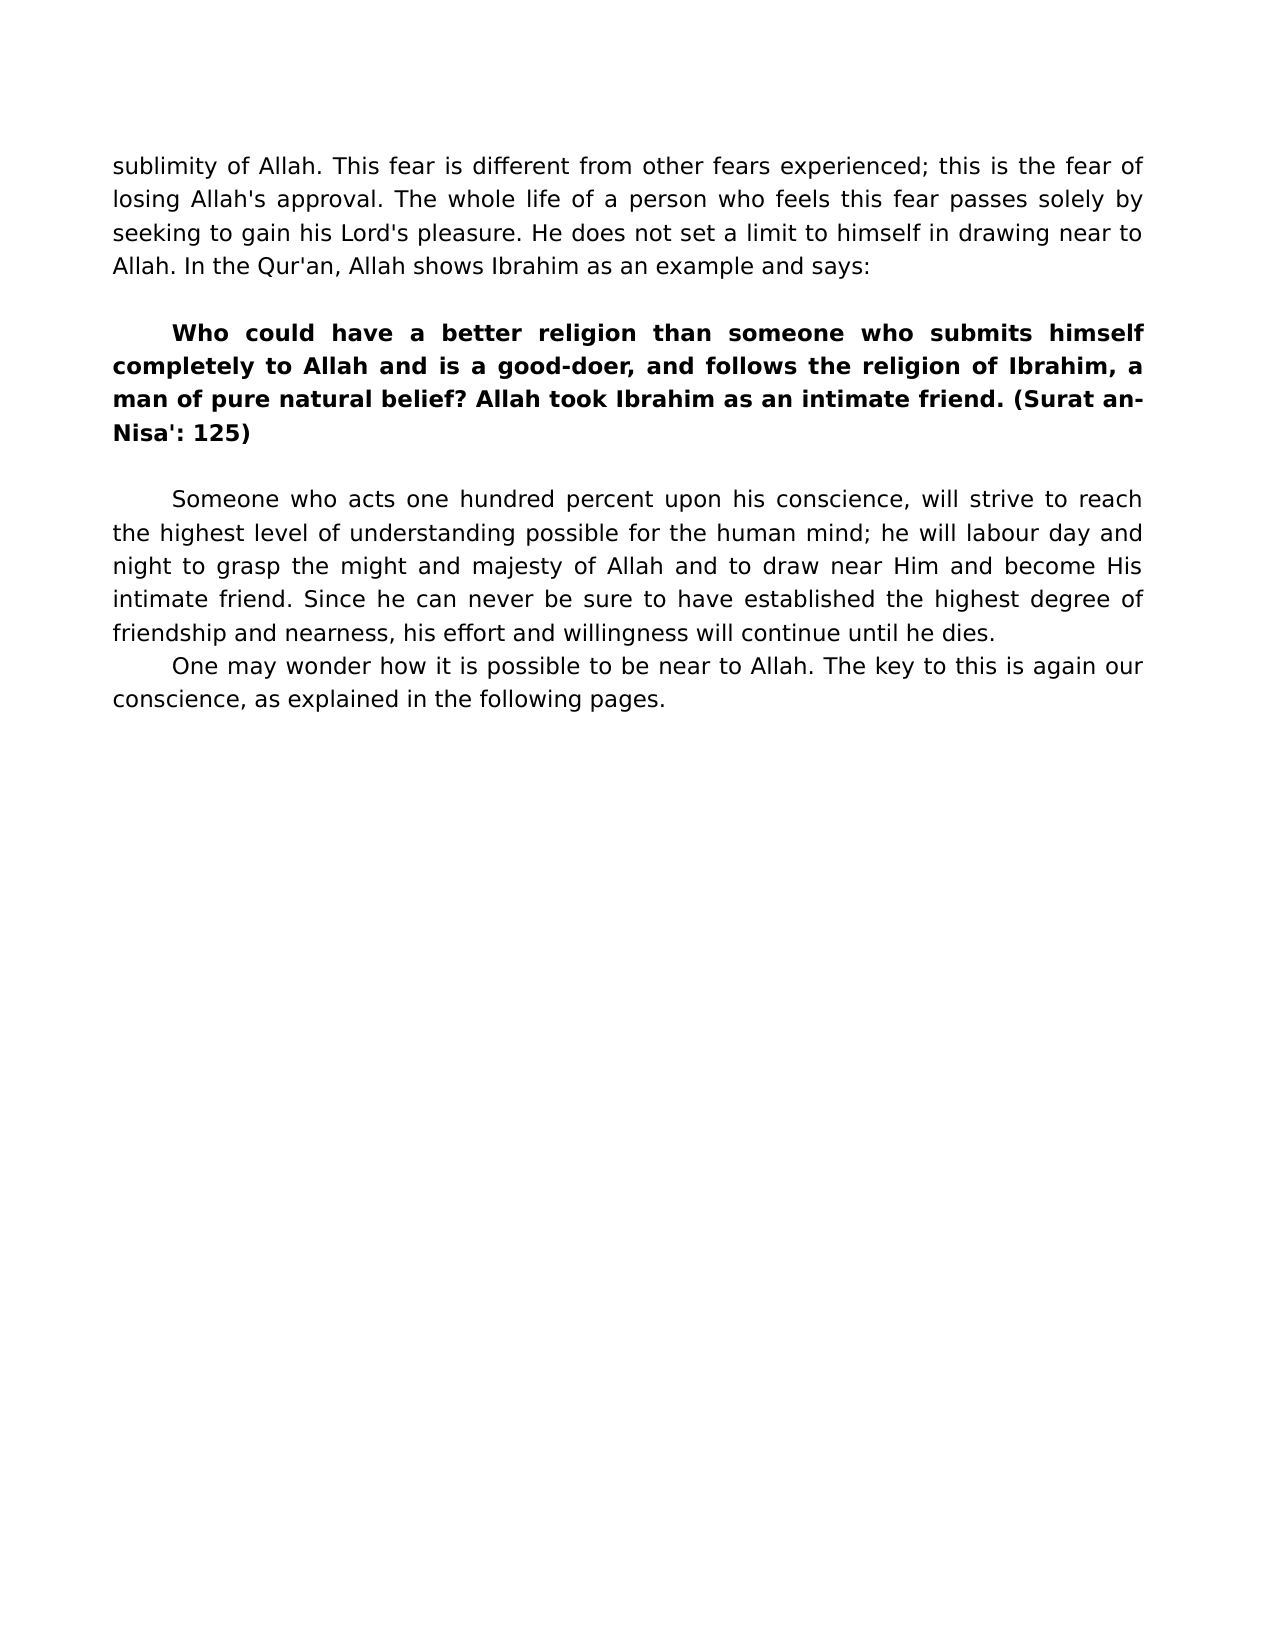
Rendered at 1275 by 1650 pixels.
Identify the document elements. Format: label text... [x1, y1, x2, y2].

text One may wonder how it is possible to be near to Allah. The key to this is again our conscience, as explained in the following pages. [112, 648, 1145, 714]
text Who could have a better religion than someone who submits himself completely to Allah and is a good-doer, and follows the religion of Ibrahim, a man of pure natural belief? Allah took Ibrahim as an intimate friend. (Surat an-Nisa': 125) [112, 314, 1145, 448]
text Someone who acts one hundred percent upon his conscience, will strive to reach the highest level of understanding possible for the human mind; he will labour day and night to grasp the might and majesty of Allah and to draw near Him and become His intimate friend. Since he can never be sure to have established the highest degree of friendship and nearness, his effort and willingness will continue until he dies. [112, 481, 1145, 648]
text sublimity of Allah. This fear is different from other fears experienced; this is the fear of losing Allah's approval. The whole life of a person who feels this fear passes solely by seeking to gain his Lord's pleasure. He does not set a limit to himself in drawing near to Allah. In the Qur'an, Allah shows Ibrahim as an example and says: [112, 148, 1145, 281]
